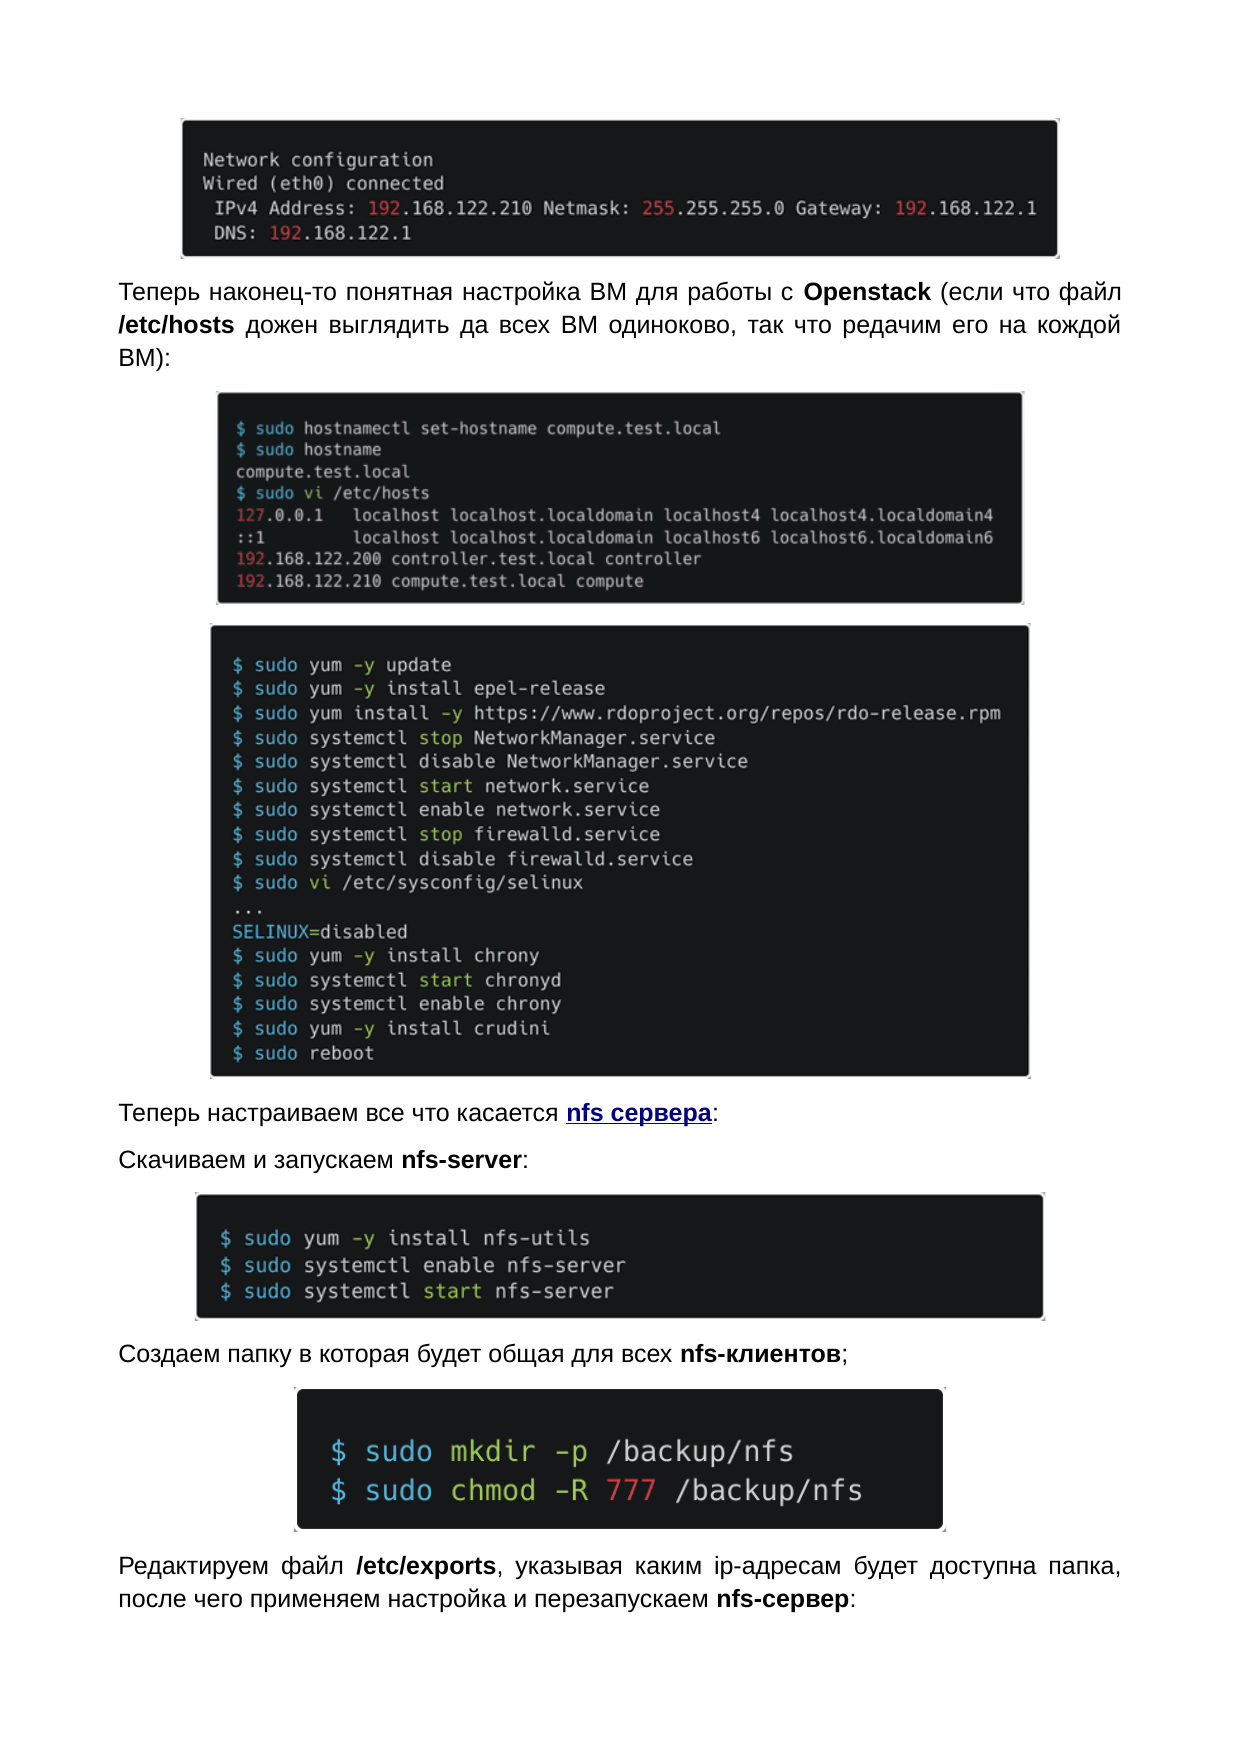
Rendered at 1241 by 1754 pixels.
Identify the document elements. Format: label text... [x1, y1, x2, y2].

picture [209, 623, 1031, 1079]
text Создаем папку в которая будет общая для всех nfs-клиентов; [118, 1339, 1122, 1368]
picture [215, 391, 1025, 605]
picture [180, 118, 1060, 259]
text Редактируем файл /etc/exports, указывая каким ip-адресам будет доступна папка, после чего применяем настройка и перезапускаем nfs-сервер: [118, 1551, 1122, 1612]
text Скачиваем и запускаем nfs-server: [118, 1145, 1122, 1174]
text Теперь настраиваем все что касается nfs сервера: [118, 1098, 1122, 1126]
picture [293, 1387, 947, 1532]
picture [194, 1192, 1046, 1321]
text Теперь наконец-то понятная настройка ВМ для работы с Openstack (если что файл /etc/hosts дожен выглядить да всех ВМ одиноково, так что редачим его на кождой ВМ): [118, 277, 1122, 372]
